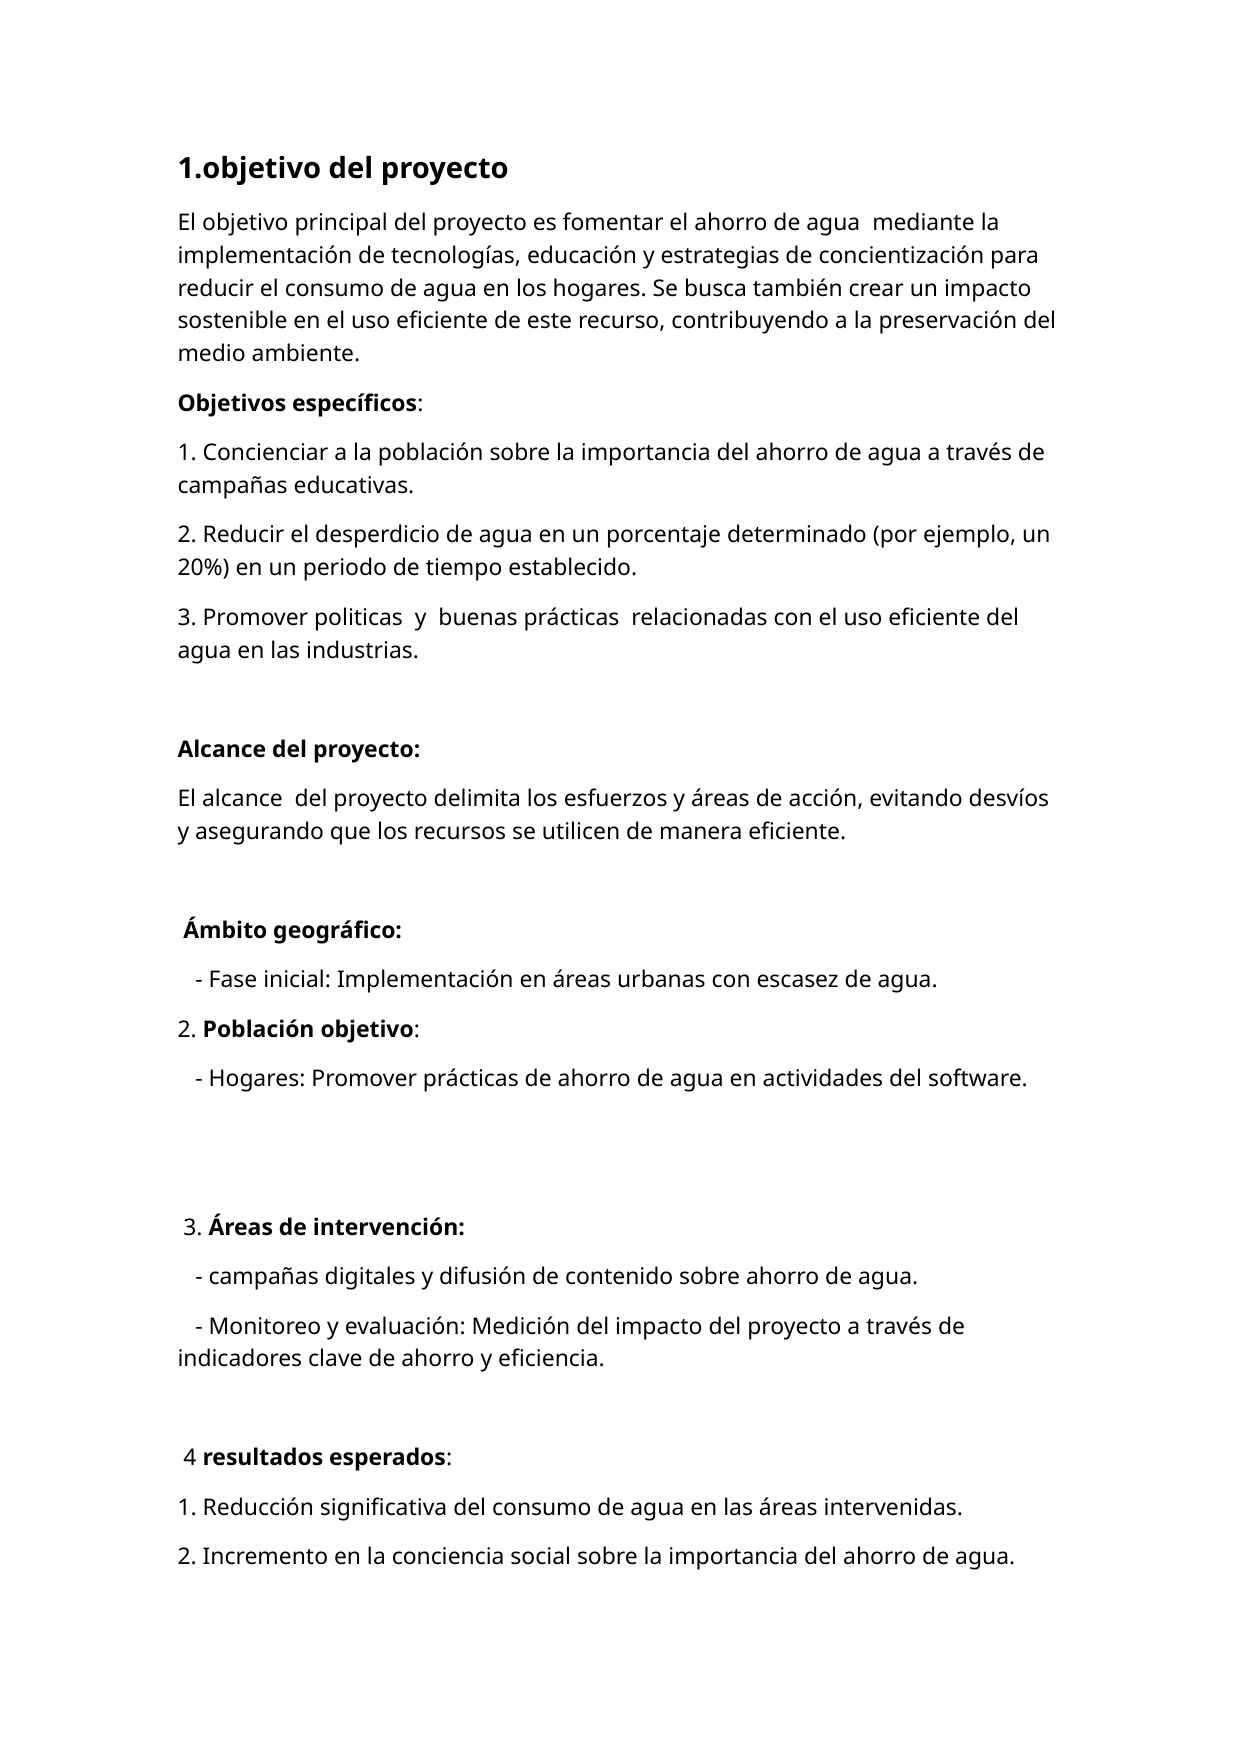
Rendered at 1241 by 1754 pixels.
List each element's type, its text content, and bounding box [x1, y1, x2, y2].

text El objetivo principal del proyecto es fomentar el ahorro de agua mediante la implementación de tecnologías, educación y estrategias de concientización para reducir el consumo de agua en los hogares. Se busca también crear un impacto sostenible en el uso eficiente de este recurso, contribuyendo a la preservación del medio ambiente. [177, 206, 1063, 368]
text 2. Incremento en la conciencia social sobre la importancia del ahorro de agua. [177, 1540, 1063, 1572]
text 4 resultados esperados: [177, 1441, 1063, 1473]
text - campañas digitales y difusión de contenido sobre ahorro de agua. [177, 1260, 1063, 1291]
text Ámbito geográfico: [177, 914, 1063, 945]
text El alcance del proyecto delimita los esfuerzos y áreas de acción, evitando desvíos y asegurando que los recursos se utilicen de manera eficiente. [177, 782, 1063, 846]
text 3. Áreas de intervención: [177, 1211, 1063, 1242]
text 1.objetivo del proyecto [177, 148, 1063, 187]
text - Hogares: Promover prácticas de ahorro de agua en actividades del software. [177, 1062, 1063, 1093]
text 1. Reducción significativa del consumo de agua en las áreas intervenidas. [177, 1491, 1063, 1522]
text 2. Población objetivo: [177, 1013, 1063, 1044]
text - Monitoreo y evaluación: Medición del impacto del proyecto a través de indicadores clave de ahorro y eficiencia. [177, 1309, 1063, 1374]
text - Fase inicial: Implementación en áreas urbanas con escasez de agua. [177, 963, 1063, 994]
text 3. Promover politicas y buenas prácticas relacionadas con el uso eficiente del agua en las industrias. [177, 601, 1063, 665]
text 1. Concienciar a la población sobre la importancia del ahorro de agua a través de campañas educativas. [177, 436, 1063, 500]
text Alcance del proyecto: [177, 732, 1063, 764]
text Objetivos específicos: [177, 387, 1063, 418]
text 2. Reducir el desperdicio de agua en un porcentaje determinado (por ejemplo, un 20%) en un periodo de tiempo establecido. [177, 518, 1063, 582]
